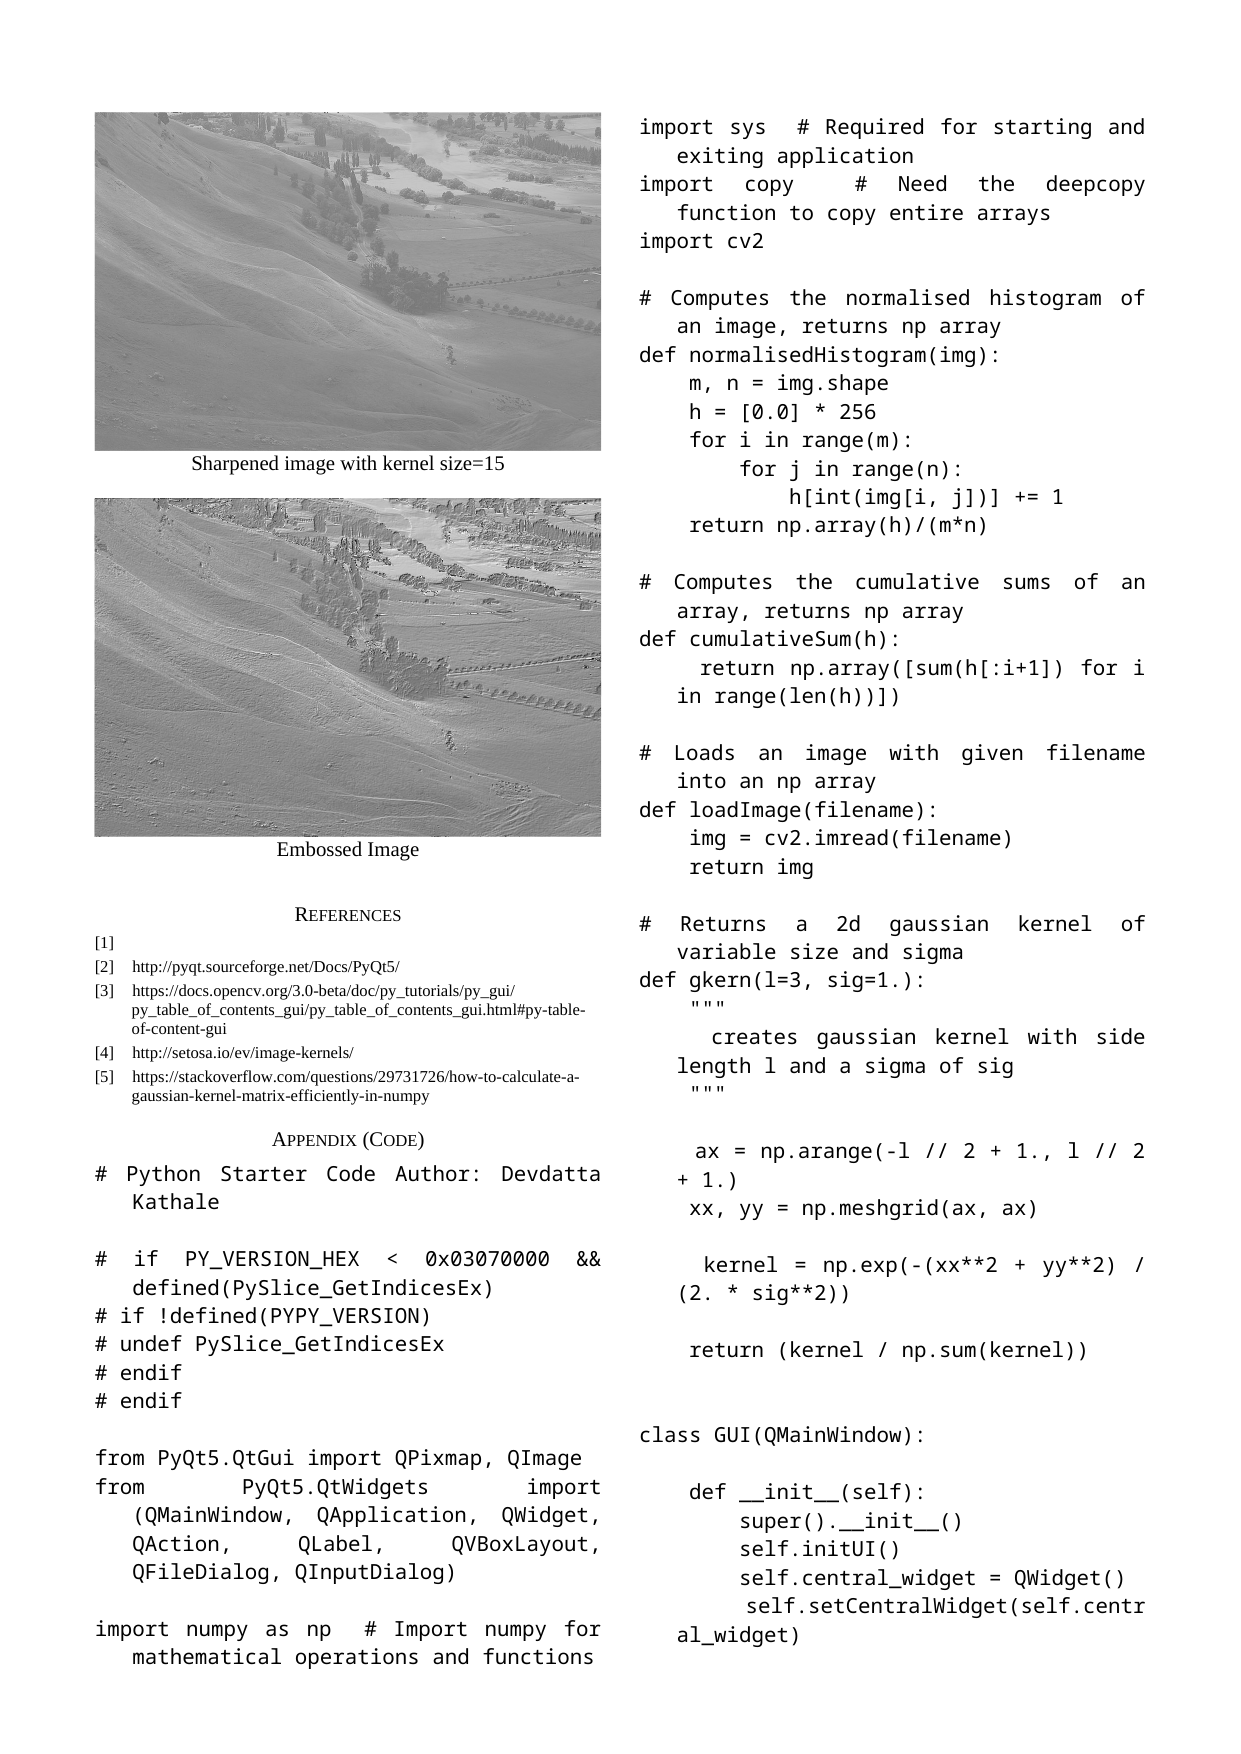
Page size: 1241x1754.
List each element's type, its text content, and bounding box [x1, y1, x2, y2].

text import cv2 [639, 226, 1146, 255]
text def gkern(l=3, sig=1.): [639, 966, 1146, 994]
list http://pyqt.sourceforge.net/Docs/PyQt5/ [94, 958, 601, 977]
text kernel = np.exp(-(xx**2 + yy**2) / (2. * sig**2)) [639, 1250, 1146, 1307]
list https://docs.opencv.org/3.0-beta/doc/py_tutorials/py_gui/py_table_of_contents_gui/py_table_of_contents_gui.html#py-table-of-content-gui [94, 982, 601, 1038]
text img = cv2.imread(filename) [639, 823, 1146, 852]
text # if PY_VERSION_HEX < 0x03070000 && defined(PySlice_GetIndicesEx) [94, 1244, 601, 1301]
text Sharpened image with kernel size=15 [94, 451, 601, 474]
text # Computes the normalised histogram of an image, returns np array [639, 283, 1146, 340]
text class GUI(QMainWindow): [639, 1421, 1146, 1449]
text """ [639, 1079, 1146, 1108]
text ax = np.arange(-l // 2 + 1., l // 2 + 1.) [639, 1136, 1146, 1193]
subtitle References [94, 901, 601, 926]
text # undef PySlice_GetIndicesEx [94, 1329, 601, 1358]
text from PyQt5.QtWidgets import (QMainWindow, QApplication, QWidget, QAction, QLabel, QVBoxLayout, QFileDialog, QInputDialog) [94, 1472, 601, 1586]
text import copy # Need the deepcopy function to copy entire arrays [639, 169, 1146, 226]
text self.setCentralWidget(self.central_widget) [639, 1591, 1146, 1648]
text import numpy as np # Import numpy for mathematical operations and functions [94, 1614, 601, 1671]
text return np.array(h)/(m*n) [639, 511, 1146, 539]
text # Loads an image with given filename into an np array [639, 738, 1146, 795]
text return (kernel / np.sum(kernel)) [639, 1335, 1146, 1364]
text # if !defined(PYPY_VERSION) [94, 1301, 601, 1329]
text for i in range(m): [639, 425, 1146, 454]
text return img [639, 852, 1146, 880]
text Embossed Image [94, 837, 601, 861]
text def cumulativeSum(h): [639, 624, 1146, 653]
text import sys # Required for starting and exiting application [639, 112, 1146, 169]
text # Computes the cumulative sums of an array, returns np array [639, 567, 1146, 624]
text h = [0.0] * 256 [639, 397, 1146, 425]
text def __init__(self): [639, 1477, 1146, 1506]
text return np.array([sum(h[:i+1]) for i in range(len(h))]) [639, 653, 1146, 710]
text # endif [94, 1386, 601, 1415]
text # Python Starter Code Author: Devdatta Kathale [94, 1159, 601, 1216]
text m, n = img.shape [639, 368, 1146, 397]
subtitle Appendix (Code) [94, 1127, 601, 1151]
text xx, yy = np.meshgrid(ax, ax) [639, 1193, 1146, 1222]
text creates gaussian kernel with side length l and a sigma of sig [639, 1022, 1146, 1079]
picture [94, 112, 602, 451]
text self.initUI() [639, 1534, 1146, 1563]
text def normalisedHistogram(img): [639, 340, 1146, 368]
text self.central_widget = QWidget() [639, 1563, 1146, 1591]
text h[int(img[i, j])] += 1 [639, 482, 1146, 511]
text from PyQt5.QtGui import QPixmap, QImage [94, 1443, 601, 1472]
picture [94, 498, 602, 837]
list https://stackoverflow.com/questions/29731726/how-to-calculate-a-gaussian-kernel-matrix-efficiently-in-numpy [94, 1067, 601, 1105]
text # endif [94, 1358, 601, 1386]
list http://setosa.io/ev/image-kernels/ [94, 1043, 601, 1062]
text """ [639, 994, 1146, 1022]
text # Returns a 2d gaussian kernel of variable size and sigma [639, 909, 1146, 966]
text for j in range(n): [639, 454, 1146, 482]
text super().__init__() [639, 1506, 1146, 1534]
text def loadImage(filename): [639, 795, 1146, 823]
